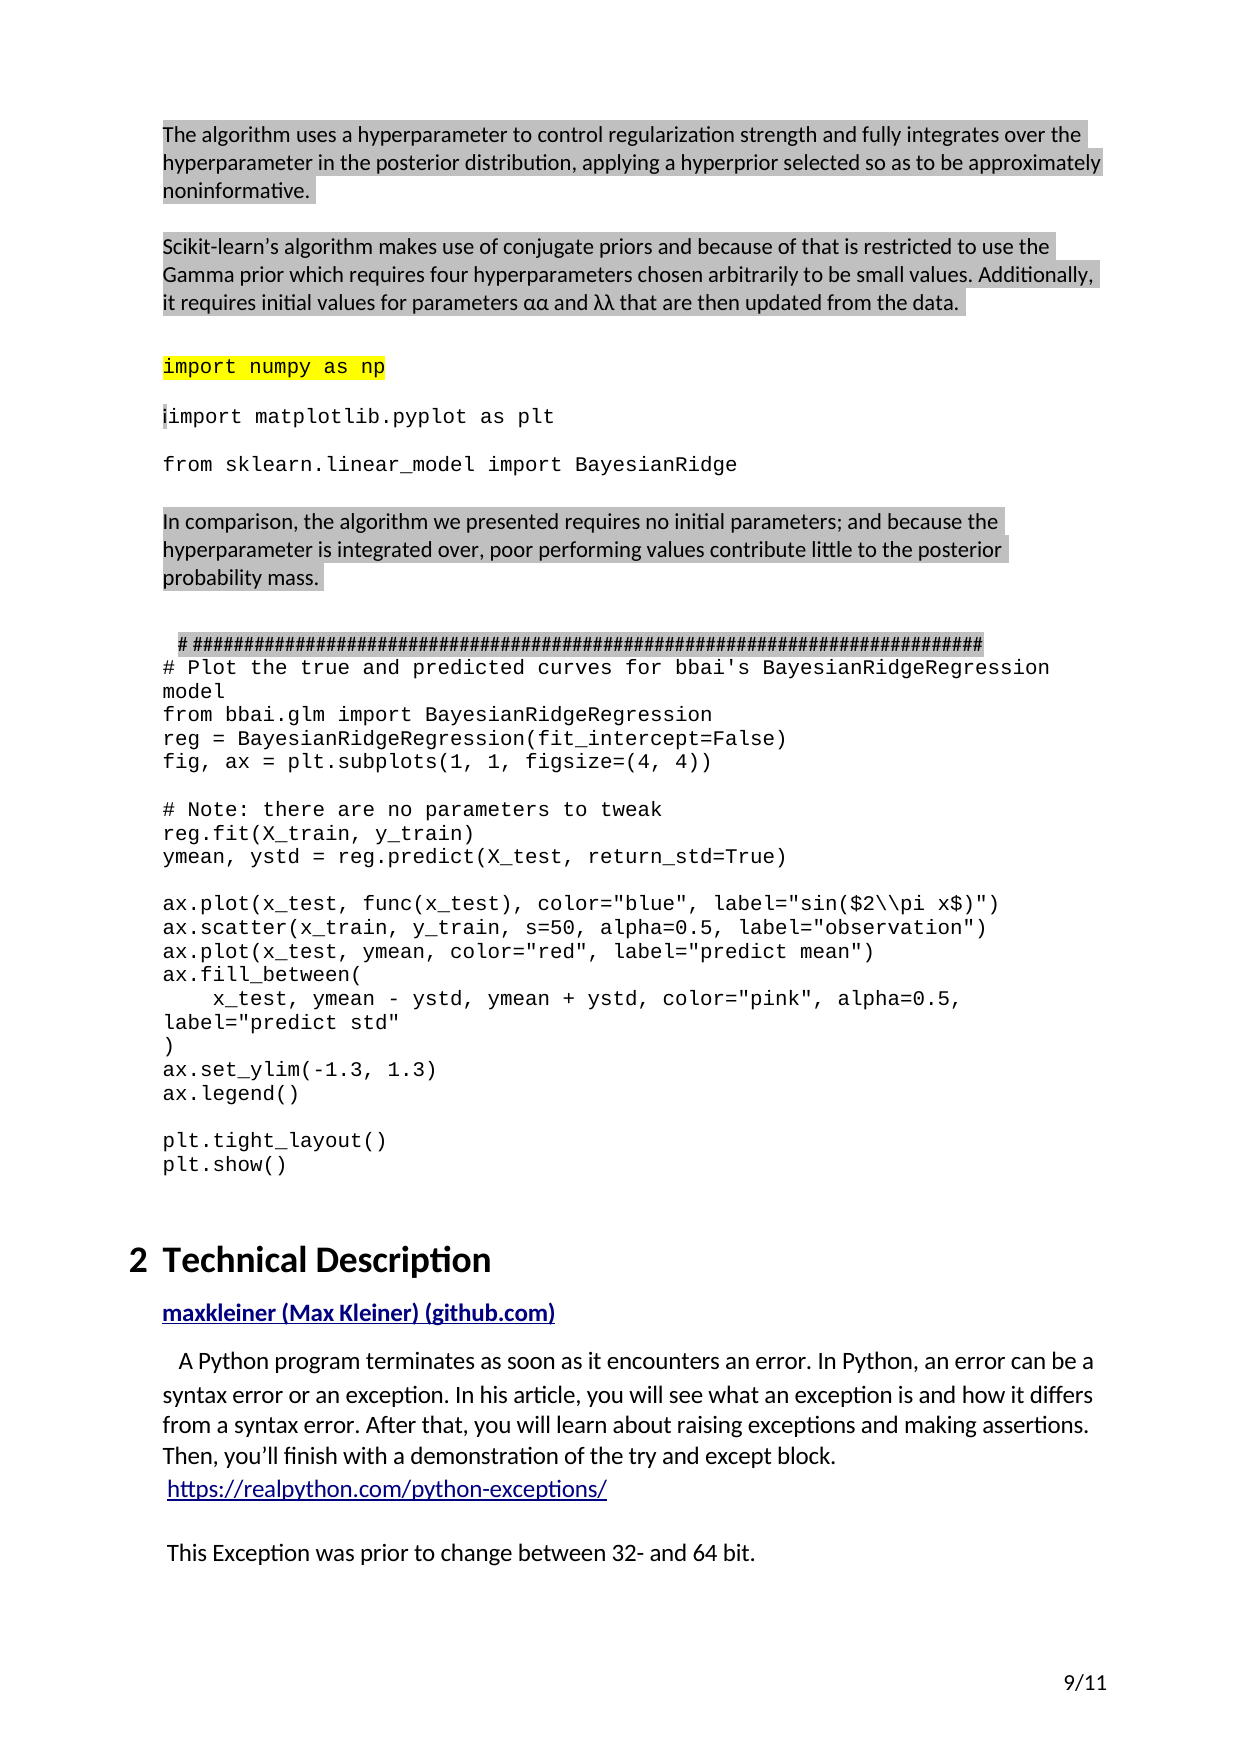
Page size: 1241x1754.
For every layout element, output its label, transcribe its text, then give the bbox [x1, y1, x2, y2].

text ax.plot(x_test, func(x_test), color="blue", label="sin($2\\pi x$)") [162, 893, 1107, 917]
text reg.fit(X_train, y_train) [162, 822, 1107, 846]
text ymean, ystd = reg.predict(X_test, return_std=True) [162, 846, 1107, 870]
text maxkleiner (Max Kleiner) (github.com) [128, 1284, 1107, 1330]
text ax.scatter(x_train, y_train, s=50, alpha=0.5, label="observation") [162, 917, 1107, 941]
list Technical Description [128, 1236, 1107, 1282]
text ax.set_ylim(-1.3, 1.3) [162, 1059, 1107, 1083]
text # Note: there are no parameters to tweak [162, 799, 1107, 822]
text This Exception was prior to change between 32- and 64 bit. [128, 1537, 1107, 1568]
text plt.show() [162, 1153, 1107, 1177]
text A Python program terminates as soon as it encounters an error. In Python, an error can be a syntax error or an exception. In his article, you will see what an exception is and how it differs from a syntax error. After that, you will learn about raising exceptions and making assertions. Then, you’ll finish with a demonstration of the try and except block. [128, 1333, 1107, 1471]
text The algorithm uses a hyperparameter to control regularization strength and fully integrates over the hyperparameter in the posterior distribution, applying a hyperprior selected so as to be approximately noninformative. [162, 120, 1107, 204]
text ax.fill_between( [162, 964, 1107, 988]
text Scikit-learn’s algorithm makes use of conjugate priors and because of that is restricted to use the Gamma prior which requires four hyperparameters chosen arbitrarily to be small values. Additionally, it requires initial values for parameters αα and λλ that are then updated from the data. [162, 232, 1107, 316]
text from bbai.glm import BayesianRidgeRegression [162, 704, 1107, 728]
text iimport matplotlib.pyplot as plt [162, 404, 1107, 430]
text ) [162, 1035, 1107, 1059]
text reg = BayesianRidgeRegression(fit_intercept=False) [162, 728, 1107, 752]
text ax.plot(x_test, ymean, color="red", label="predict mean") [162, 941, 1107, 964]
text plt.tight_layout() [162, 1130, 1107, 1153]
text In comparison, the algorithm we presented requires no initial parameters; and because the hyperparameter is integrated over, poor performing values contribute little to the posterior probability mass. [162, 507, 1107, 591]
text import numpy as np [162, 356, 1107, 380]
text ax.legend() [162, 1083, 1107, 1106]
text from sklearn.linear_model import BayesianRidge [162, 454, 1107, 477]
text # ############################################################################# [177, 632, 1107, 657]
text fig, ax = plt.subplots(1, 1, figsize=(4, 4)) [162, 752, 1107, 775]
text x_test, ymean - ystd, ymean + ystd, color="pink", alpha=0.5, label="predict std" [162, 988, 1107, 1035]
text https://realpython.com/python-exceptions/ [128, 1473, 1107, 1504]
text # Plot the true and predicted curves for bbai's BayesianRidgeRegression model [162, 657, 1107, 704]
